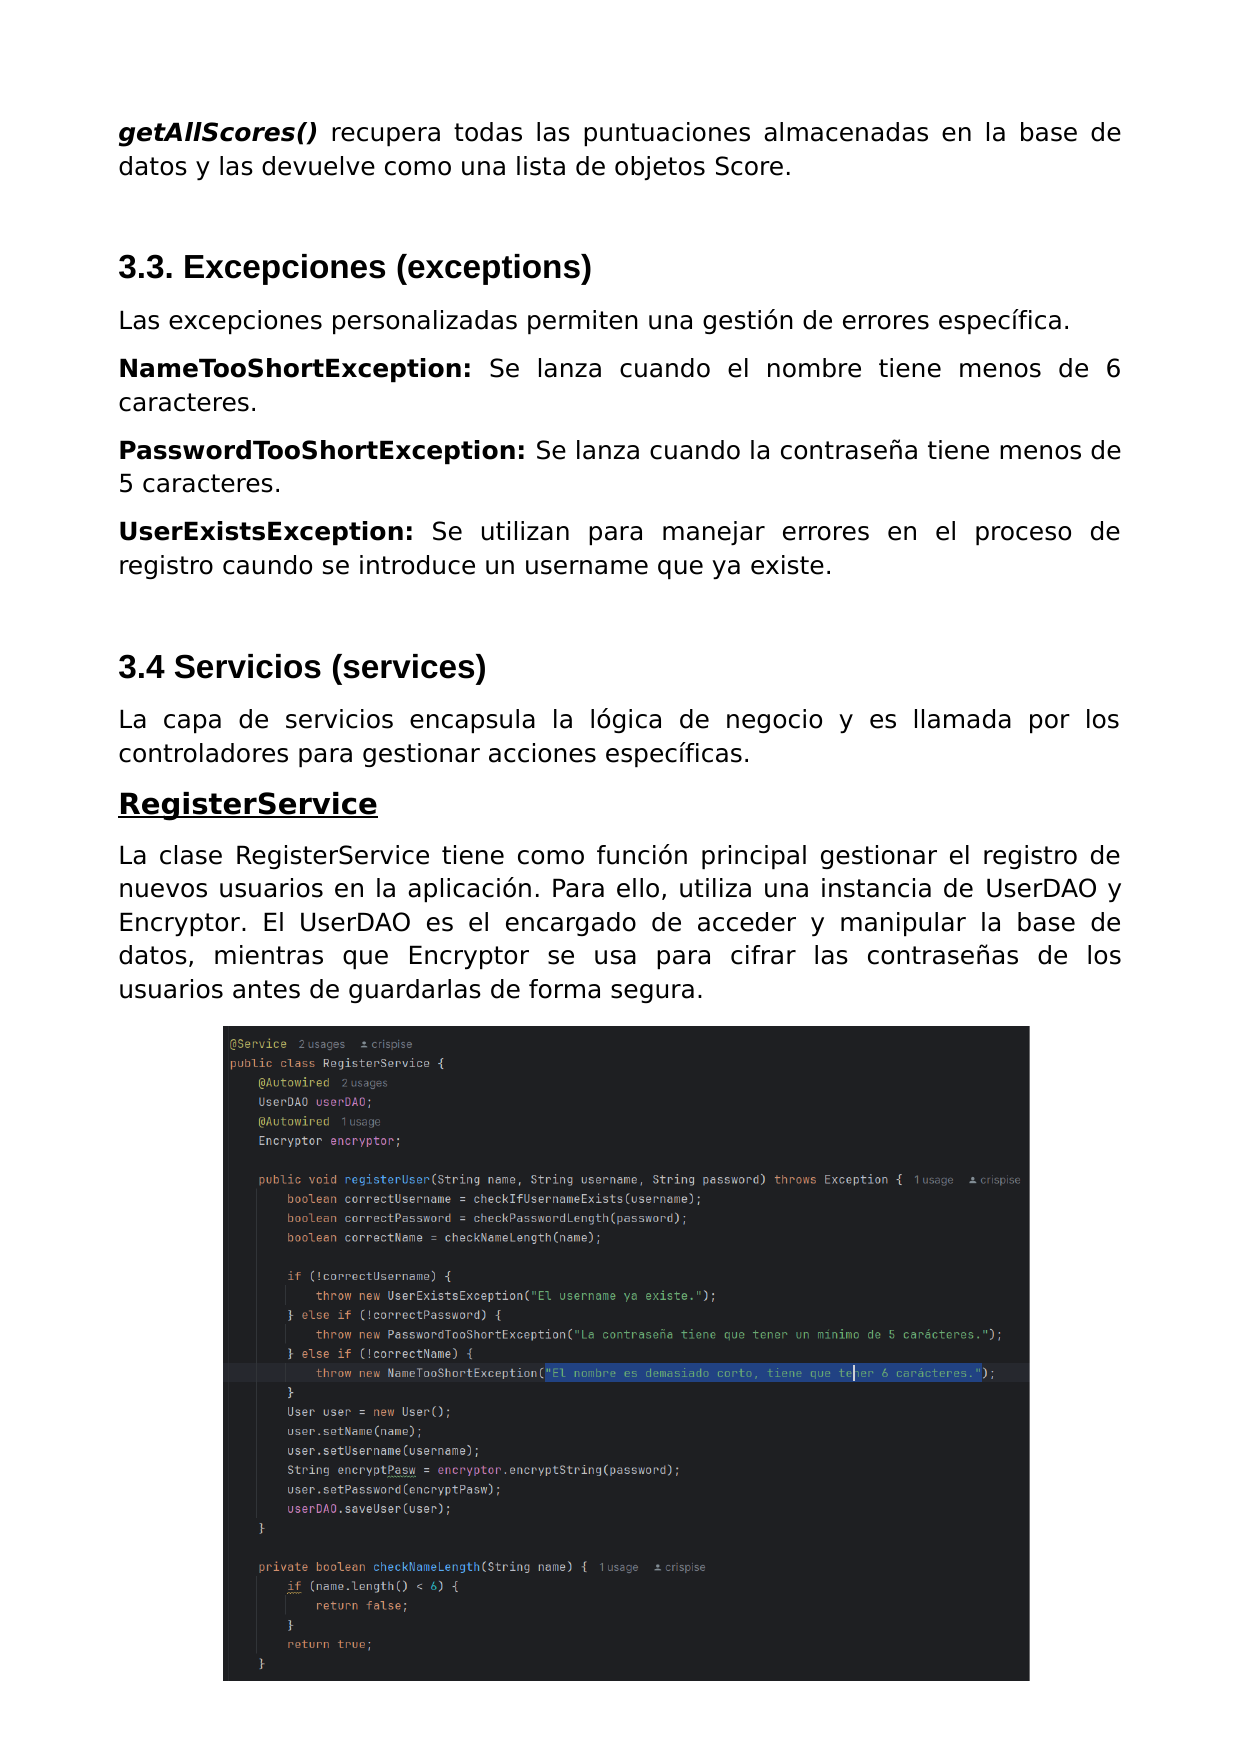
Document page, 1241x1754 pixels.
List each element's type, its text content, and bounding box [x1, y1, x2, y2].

text 3.3. Excepciones (exceptions) [118, 247, 1122, 286]
text NameTooShortException: Se lanza cuando el nombre tiene menos de 6 caracteres. [118, 354, 1122, 417]
text getAllScores() recupera todas las puntuaciones almacenadas en la base de datos y las devuelve como una lista de objetos Score. [118, 118, 1122, 181]
text PasswordTooShortException: Se lanza cuando la contraseña tiene menos de 5 caracteres. [118, 436, 1122, 499]
text RegisterService [118, 787, 1122, 821]
picture [223, 1026, 1030, 1681]
text UserExistsException: Se utilizan para manejar errores en el proceso de registro caundo se introduce un username que ya existe. [118, 518, 1122, 580]
text 3.4 Servicios (services) [118, 647, 1122, 685]
text Las excepciones personalizadas permiten una gestión de errores específica. [118, 306, 1122, 335]
text La clase RegisterService tiene como función principal gestionar el registro de nuevos usuarios en la aplicación. Para ello, utiliza una instancia de UserDAO y Encryptor. El UserDAO es el encargado de acceder y manipular la base de datos, mientras que Encryptor se usa para cifrar las contraseñas de los usuarios antes de guardarlas de forma segura. [118, 841, 1122, 1004]
text La capa de servicios encapsula la lógica de negocio y es llamada por los controladores para gestionar acciones específicas. [118, 706, 1122, 768]
